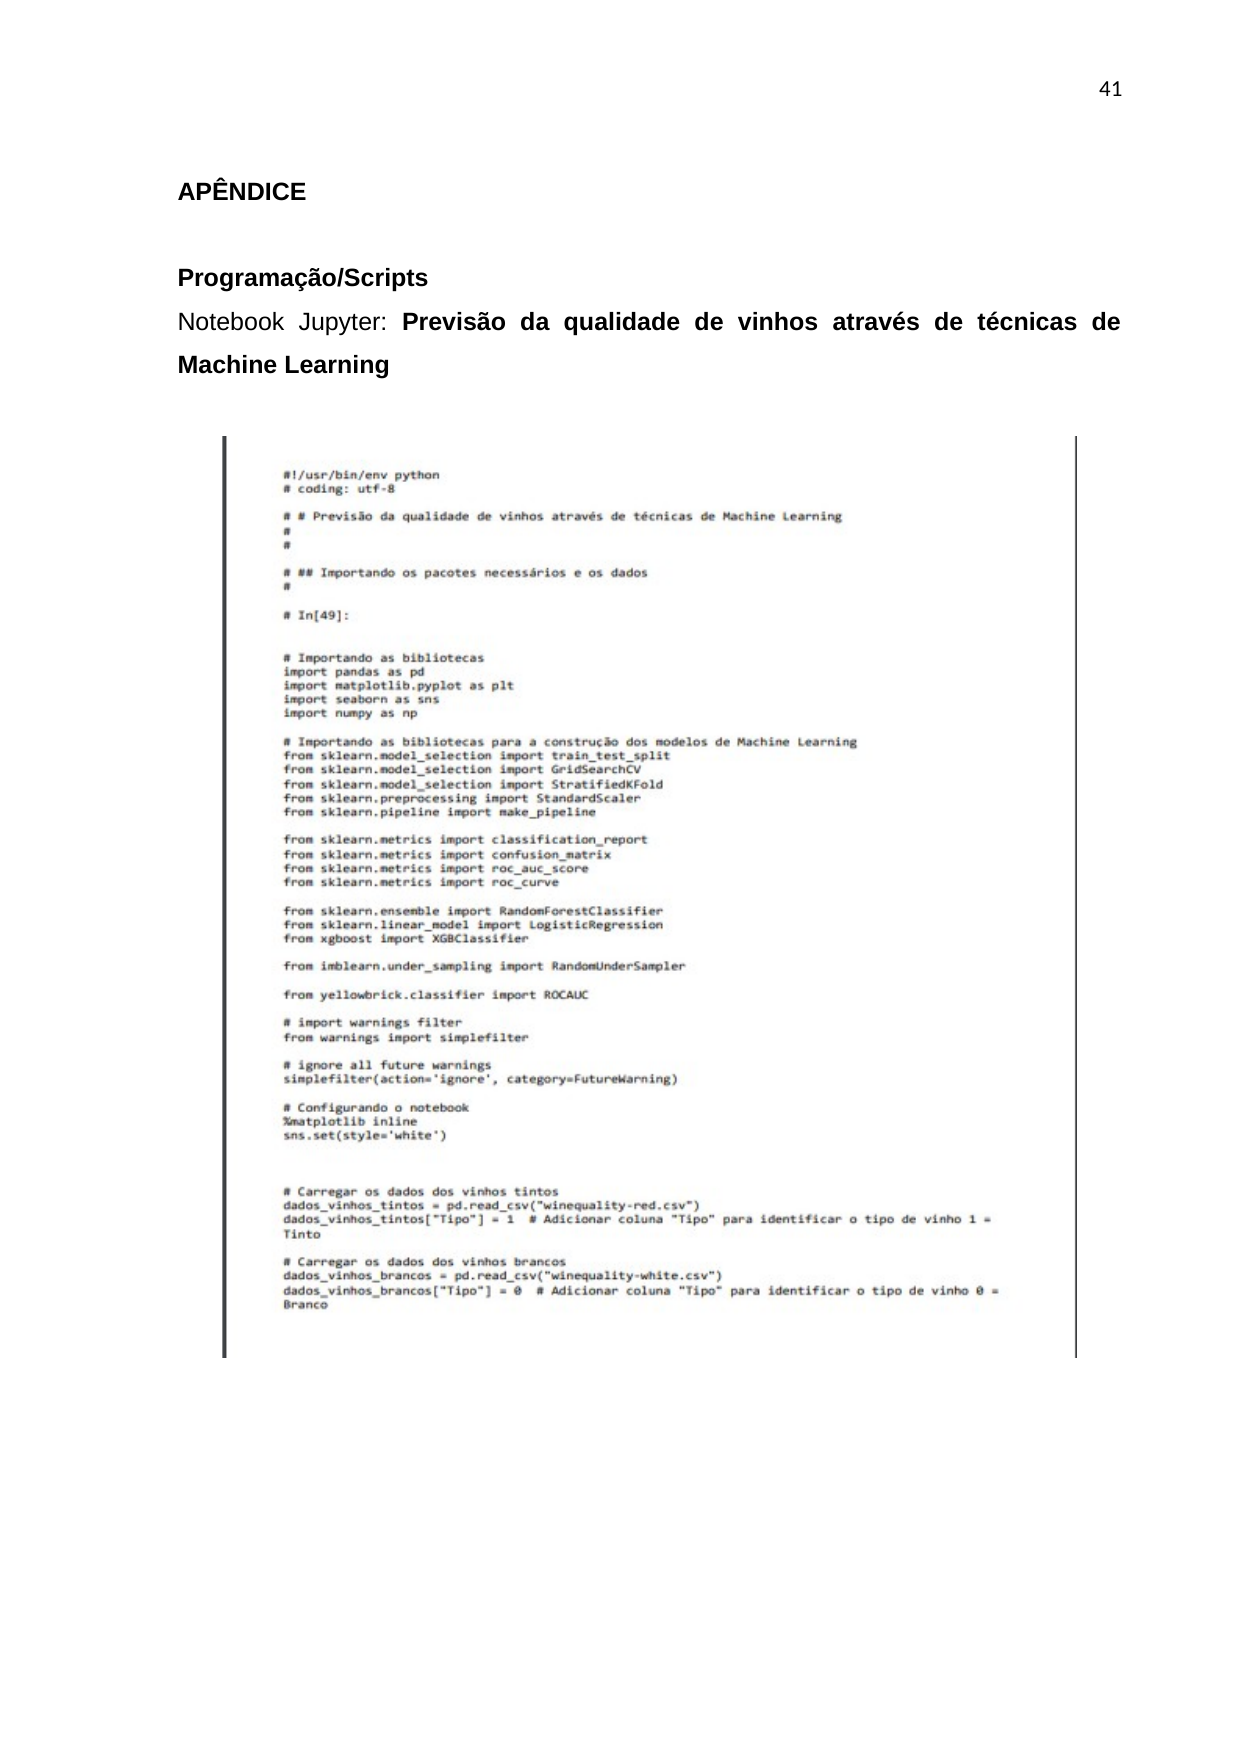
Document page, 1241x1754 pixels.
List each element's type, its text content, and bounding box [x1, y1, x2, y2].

text Notebook Jupyter: Previsão da qualidade de vinhos através de técnicas de Machine Learning [177, 307, 1122, 378]
picture [222, 436, 1077, 1358]
text Programação/Scripts [177, 263, 1122, 292]
subtitle APÊNDICE [177, 177, 1122, 206]
